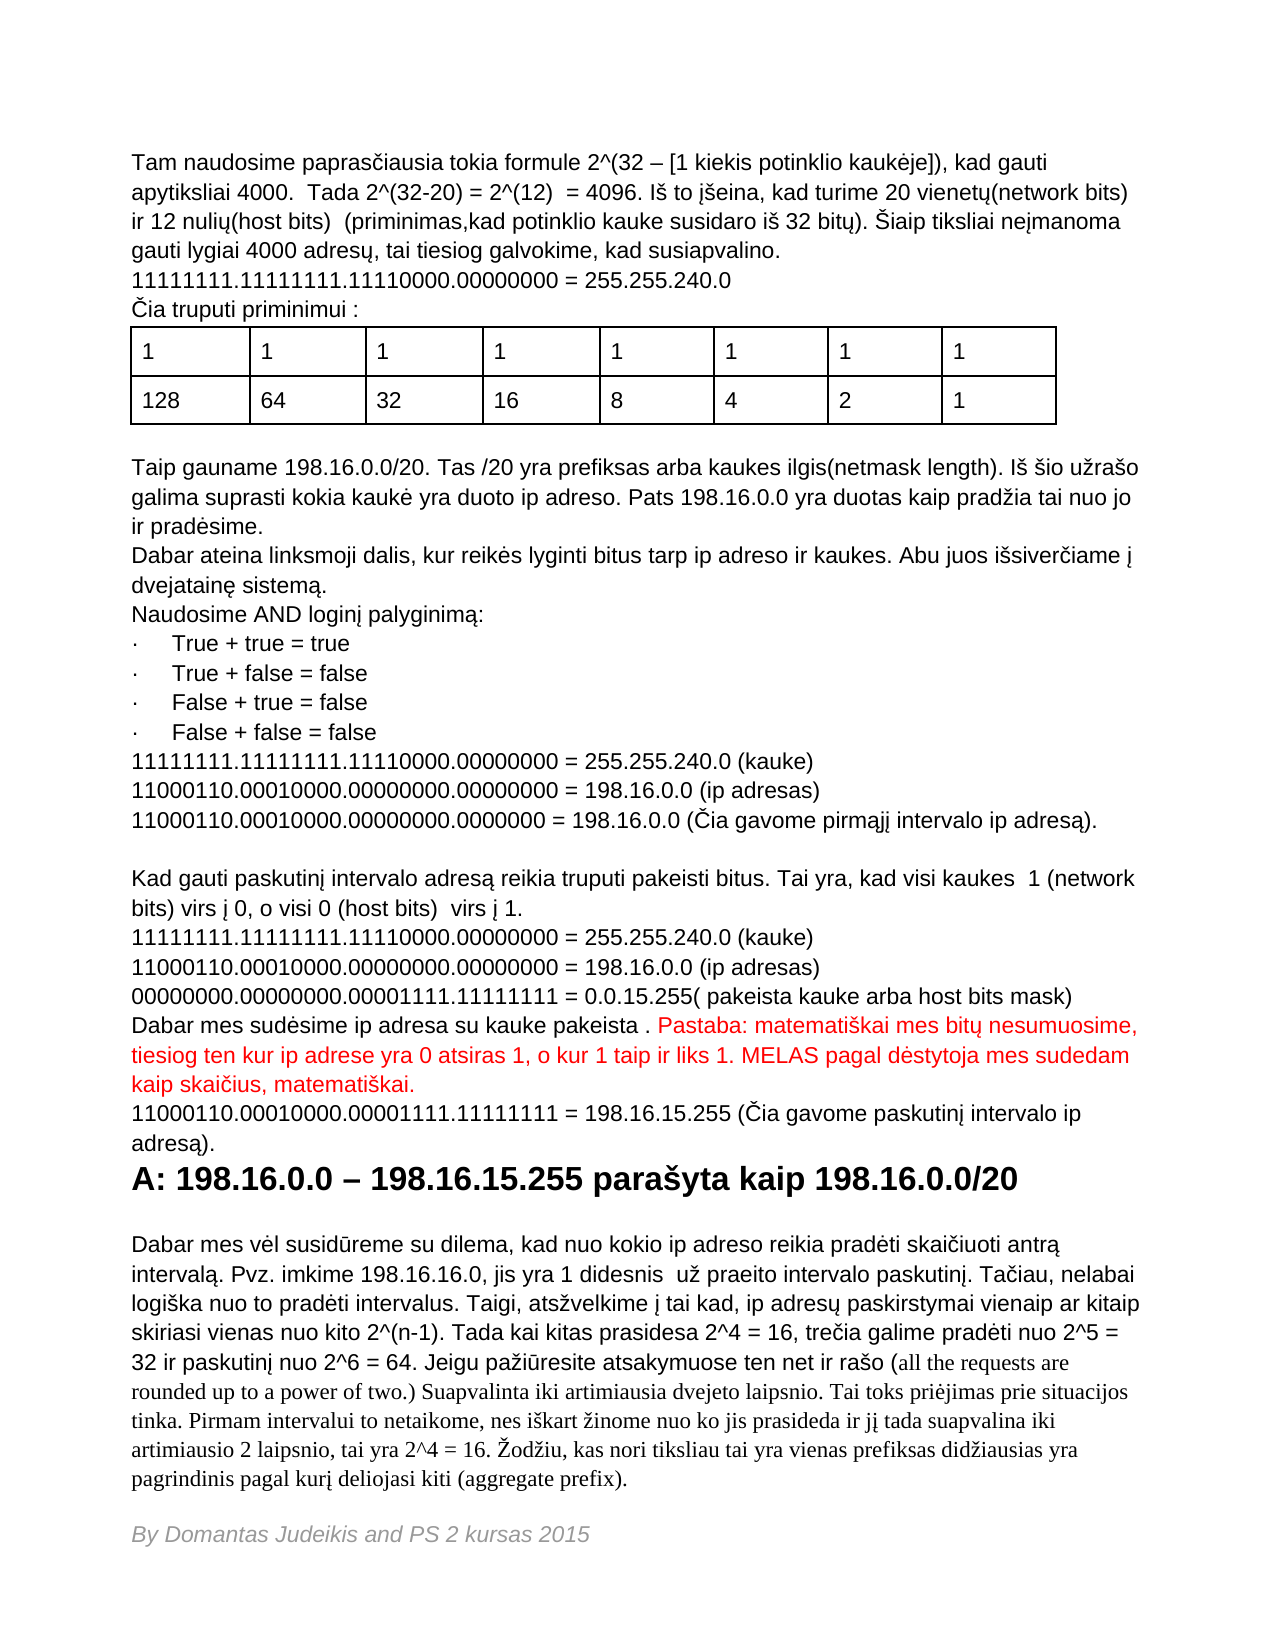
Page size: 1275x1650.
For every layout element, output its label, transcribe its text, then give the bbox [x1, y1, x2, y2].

table_header 1 [484, 328, 599, 375]
table_cell 4 [715, 377, 827, 423]
text 11000110.00010000.00000000.0000000 = 198.16.0.0 (Čia gavome pirmąjį intervalo ip adresą). [131, 807, 1144, 833]
text 00000000.00000000.00001111.11111111 = 0.0.15.255( pakeista kauke arba host bits mask) [131, 983, 1144, 1009]
text 11111111.11111111.11110000.00000000 = 255.255.240.0 [131, 267, 1144, 293]
text · False + true = false [131, 690, 1144, 715]
text 11000110.00010000.00001111.11111111 = 198.16.15.255 (Čia gavome paskutinį intervalo ip adresą). [131, 1101, 1144, 1156]
text Taip gauname 198.16.0.0/20. Tas /20 yra prefiksas arba kaukes ilgis(netmask length). Iš šio užrašo galima suprasti kokia kaukė yra duoto ip adreso. Pats 198.16.0.0 yra duotas kaip pradžia tai nuo jo ir pradėsime. [131, 455, 1144, 539]
table_header 1 [367, 328, 482, 375]
text · False + false = false [131, 719, 1144, 745]
text Čia truputi priminimui : [131, 297, 1144, 322]
text 11000110.00010000.00000000.00000000 = 198.16.0.0 (ip adresas) [131, 778, 1144, 803]
text A: 198.16.0.0 – 198.16.15.255 parašyta kaip 198.16.0.0/20 [131, 1160, 1144, 1197]
table_cell 1 [943, 377, 1055, 423]
text Dabar ateina linksmoji dalis, kur reikės lyginti bitus tarp ip adreso ir kaukes. Abu juos išsiverčiame į dvejatainę sistemą. [131, 543, 1144, 598]
table_header 1 [829, 328, 941, 375]
text 11000110.00010000.00000000.00000000 = 198.16.0.0 (ip adresas) [131, 954, 1144, 980]
table_cell 16 [484, 377, 599, 423]
table_header 1 [601, 328, 713, 375]
table_header 1 [251, 328, 365, 375]
text 11111111.11111111.11110000.00000000 = 255.255.240.0 (kauke) [131, 748, 1144, 774]
table_header 1 [715, 328, 827, 375]
table_cell 64 [251, 377, 365, 423]
table_cell 128 [132, 377, 249, 423]
text · True + true = true [131, 631, 1144, 657]
text Tam naudosime paprasčiausia tokia formule 2^(32 – [1 kiekis potinklio kaukėje]), kad gauti apytiksliai 4000. Tada 2^(32-20) = 2^(12) = 4096. Iš to įšeina, kad turime 20 vienetų(network bits) ir 12 nulių(host bits) (priminimas,kad potinklio kauke susidaro iš 32 bitų). Šiaip tiksliai neįmanoma gauti lygiai 4000 adresų, tai tiesiog galvokime, kad susiapvalino. [131, 150, 1144, 264]
text · True + false = false [131, 660, 1144, 686]
table_header 1 [132, 328, 249, 375]
table_header 1 [943, 328, 1055, 375]
text Naudosime AND loginį palyginimą: [131, 602, 1144, 627]
text 11111111.11111111.11110000.00000000 = 255.255.240.0 (kauke) [131, 925, 1144, 950]
text Dabar mes vėl susidūreme su dilema, kad nuo kokio ip adreso reikia pradėti skaičiuoti antrą intervalą. Pvz. imkime 198.16.16.0, jis yra 1 didesnis už praeito intervalo paskutinį. Tačiau, nelabai logiška nuo to pradėti intervalus. Taigi, atsžvelkime į tai kad, ip adresų paskirstymai vienaip ar kitaip skiriasi vienas nuo kito 2^(n-1). Tada kai kitas prasidesa 2^4 = 16, trečia galime pradėti nuo 2^5 = 32 ir paskutinį nuo 2^6 = 64. Jeigu pažiūresite atsakymuose ten net ir rašo (all the requests are rounded up to a power of two.) Suapvalinta iki artimiausia dvejeto laipsnio. Tai toks priėjimas prie situacijos tinka. Pirmam intervalui to netaikome, nes iškart žinome nuo ko jis prasideda ir jį tada suapvalina iki artimiausio 2 laipsnio, tai yra 2^4 = 16. Žodžiu, kas nori tiksliau tai yra vienas prefiksas didžiausias yra pagrindinis pagal kurį deliojasi kiti (aggregate prefix). [131, 1232, 1144, 1492]
table_cell 8 [601, 377, 713, 423]
text Kad gauti paskutinį intervalo adresą reikia truputi pakeisti bitus. Tai yra, kad visi kaukes 1 (network bits) virs į 0, o visi 0 (host bits) virs į 1. [131, 866, 1144, 921]
table_cell 2 [829, 377, 941, 423]
table_cell 32 [367, 377, 482, 423]
text Dabar mes sudėsime ip adresa su kauke pakeista . Pastaba: matematiškai mes bitų nesumuosime, tiesiog ten kur ip adrese yra 0 atsiras 1, o kur 1 taip ir liks 1. MELAS pagal dėstytoja mes sudedam kaip skaičius, matematiškai. [131, 1013, 1144, 1097]
